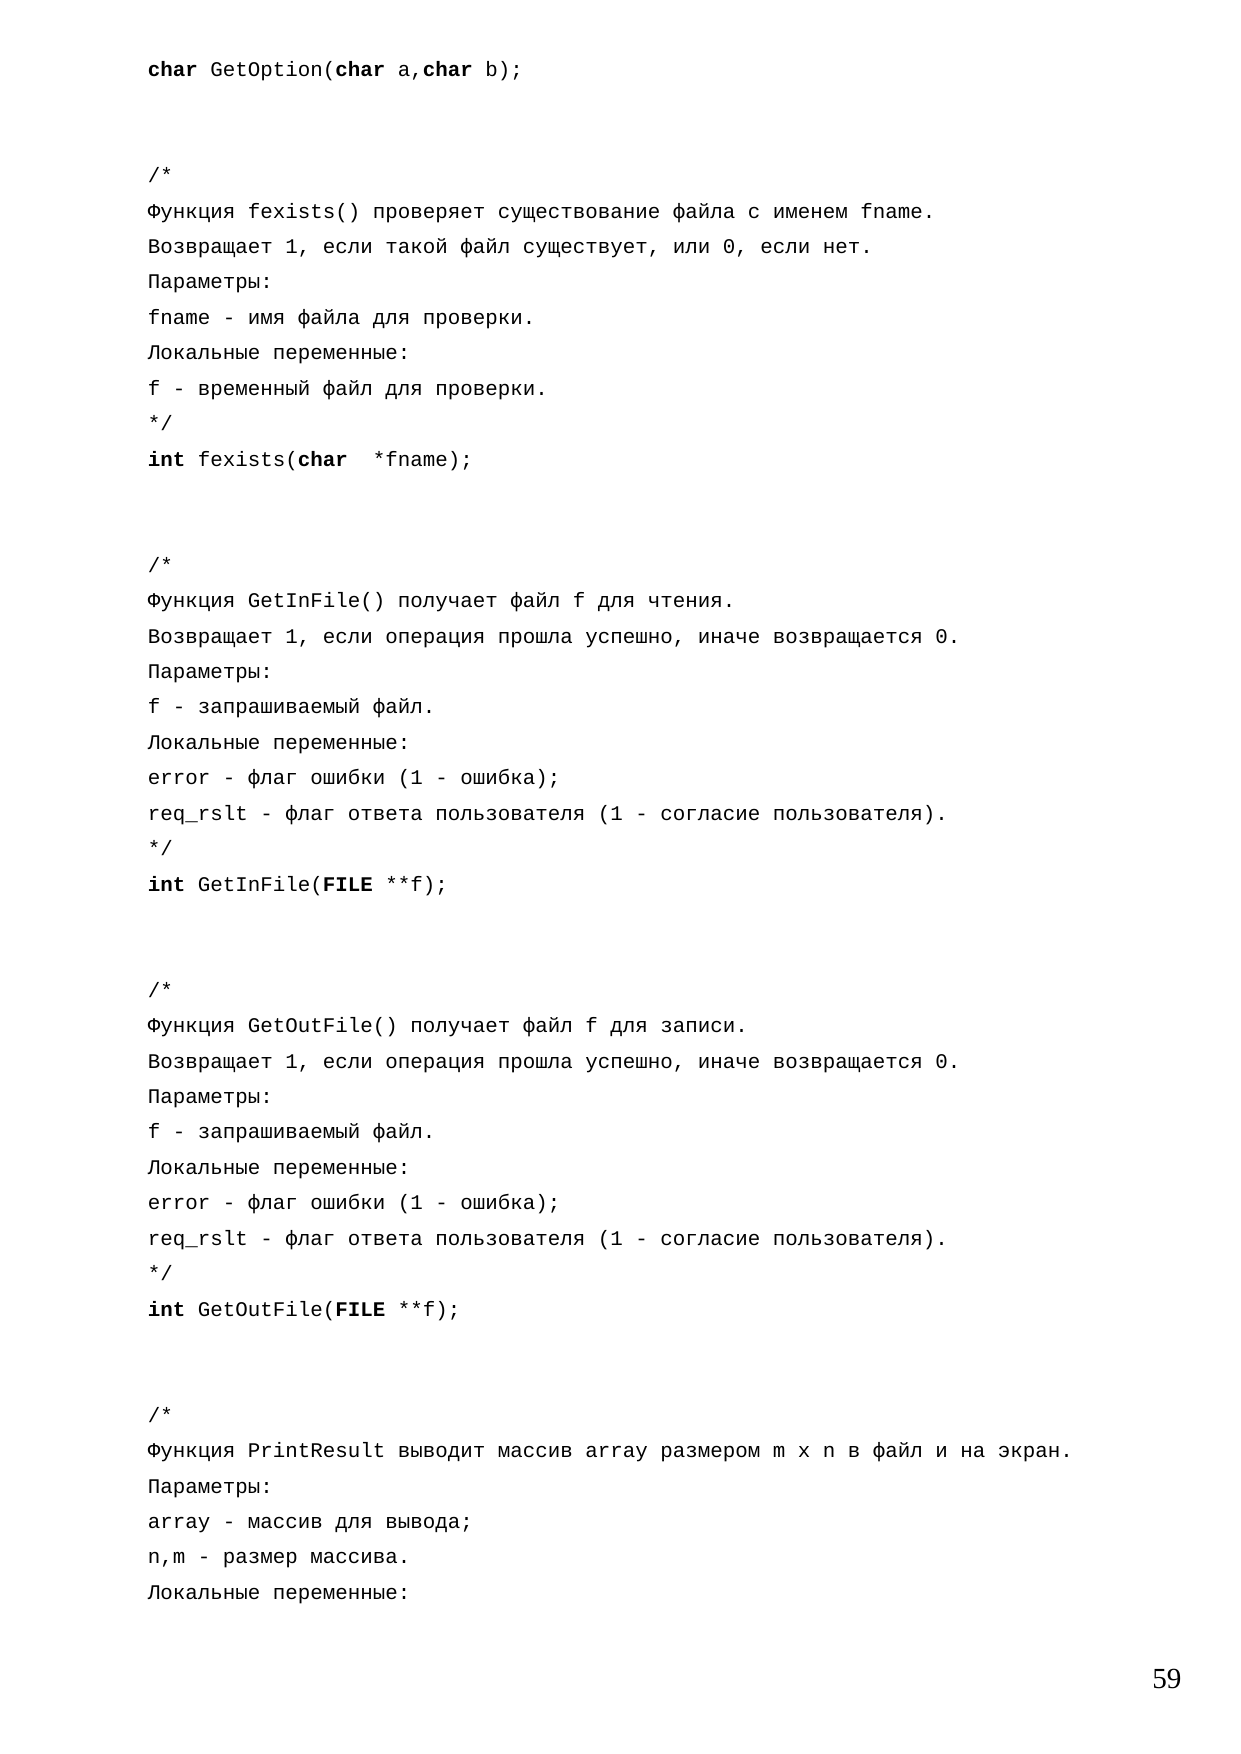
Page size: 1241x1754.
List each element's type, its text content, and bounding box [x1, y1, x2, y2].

text f - временный файл для проверки. [148, 378, 1181, 401]
text Локальные переменные: [148, 732, 1181, 756]
text Функция PrintResult выводит массив array размером m x n в файл и на экран. [148, 1440, 1181, 1464]
text Возвращает 1, если операция прошла успешно, иначе возвращается 0. [148, 626, 1181, 649]
text req_rslt - флаг ответа пользователя (1 - согласие пользователя). [148, 1228, 1181, 1251]
text Локальные переменные: [148, 342, 1181, 366]
text */ [148, 1263, 1181, 1287]
text int GetInFile(FILE **f); [148, 874, 1181, 897]
text /* [148, 165, 1181, 189]
text char GetOption(char a,char b); [148, 59, 1181, 83]
text n,m - размер массива. [148, 1547, 1181, 1570]
text Параметры: [148, 1476, 1181, 1499]
text /* [148, 980, 1181, 1003]
text array - массив для вывода; [148, 1511, 1181, 1535]
text int fexists(char *fname); [148, 449, 1181, 472]
text */ [148, 838, 1181, 862]
text Функция GetInFile() получает файл f для чтения. [148, 590, 1181, 614]
text Локальные переменные: [148, 1582, 1181, 1606]
text req_rslt - флаг ответа пользователя (1 - согласие пользователя). [148, 803, 1181, 826]
text error - флаг ошибки (1 - ошибка); [148, 767, 1181, 791]
text Параметры: [148, 272, 1181, 295]
text int GetOutFile(FILE **f); [148, 1299, 1181, 1322]
text /* [148, 555, 1181, 578]
text Возвращает 1, если операция прошла успешно, иначе возвращается 0. [148, 1051, 1181, 1074]
text Локальные переменные: [148, 1157, 1181, 1181]
text f - запрашиваемый файл. [148, 697, 1181, 720]
text Возвращает 1, если такой файл существует, или 0, если нет. [148, 236, 1181, 260]
text Параметры: [148, 661, 1181, 685]
text fname - имя файла для проверки. [148, 307, 1181, 331]
text Функция fexists() проверяет существование файла с именем fname. [148, 201, 1181, 224]
text Параметры: [148, 1086, 1181, 1110]
text f - запрашиваемый файл. [148, 1122, 1181, 1145]
text Функция GetOutFile() получает файл f для записи. [148, 1015, 1181, 1039]
text error - флаг ошибки (1 - ошибка); [148, 1192, 1181, 1216]
text */ [148, 413, 1181, 437]
text /* [148, 1405, 1181, 1428]
